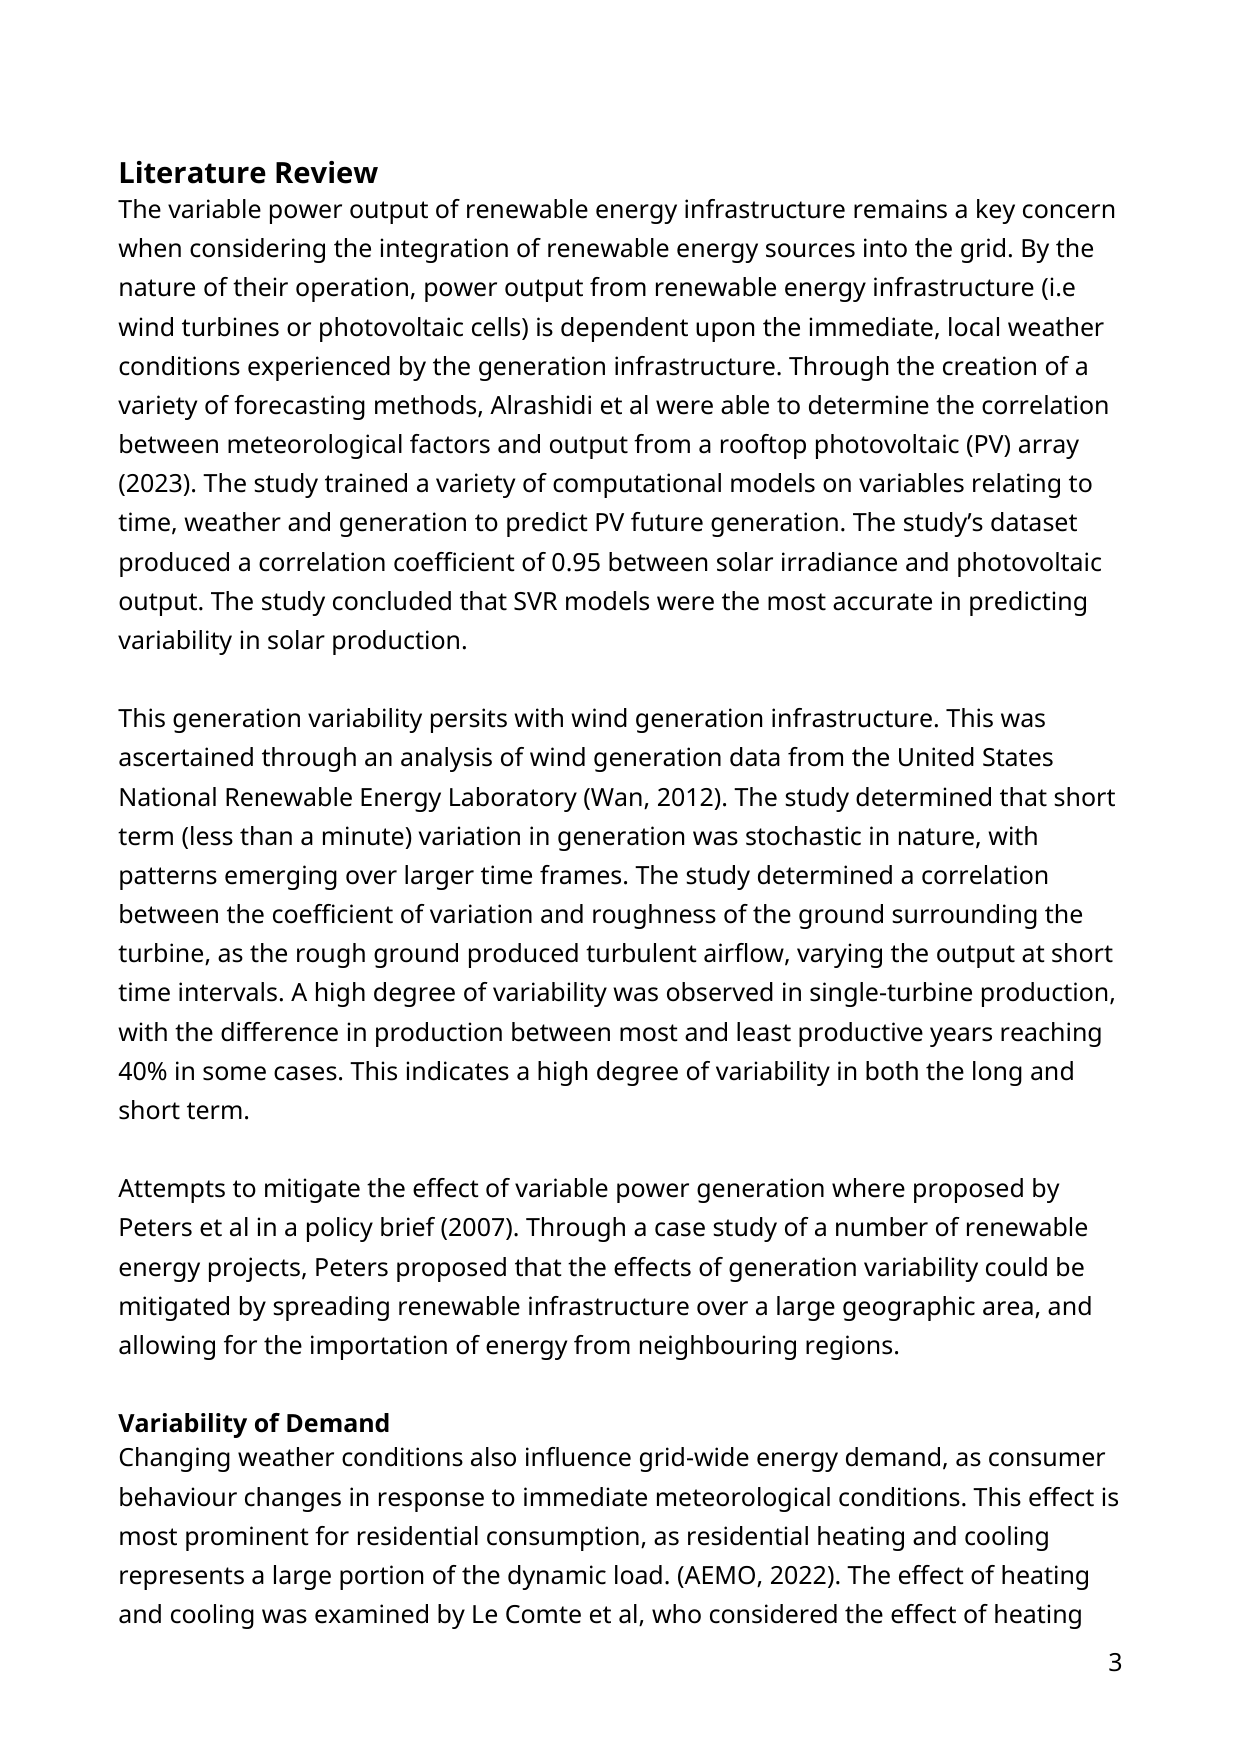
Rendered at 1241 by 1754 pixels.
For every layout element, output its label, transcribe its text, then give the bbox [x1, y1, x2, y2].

subtitle Literature Review [118, 152, 1122, 192]
text The variable power output of renewable energy infrastructure remains a key concern when considering the integration of renewable energy sources into the grid. By the nature of their operation, power output from renewable energy infrastructure (i.e wind turbines or photovoltaic cells) is dependent upon the immediate, local weather conditions experienced by the generation infrastructure. Through the creation of a variety of forecasting methods, Alrashidi et al were able to determine the correlation between meteorological factors and output from a rooftop photovoltaic (PV) array (2023). The study trained a variety of computational models on variables relating to time, weather and generation to predict PV future generation. The study’s dataset produced a correlation coefficient of 0.95 between solar irradiance and photovoltaic output. The study concluded that SVR models were the most accurate in predicting variability in solar production. [118, 192, 1122, 657]
text Changing weather conditions also influence grid-wide energy demand, as consumer behaviour changes in response to immediate meteorological conditions. This effect is most prominent for residential consumption, as residential heating and cooling represents a large portion of the dynamic load. (AEMO, 2022). The effect of heating and cooling was examined by Le Comte et al, who considered the effect of heating [118, 1440, 1122, 1631]
text Attempts to mitigate the effect of variable power generation where proposed by Peters et al in a policy brief (2007). Through a case study of a number of renewable energy projects, Peters proposed that the effects of generation variability could be mitigated by spreading renewable infrastructure over a large geographic area, and allowing for the importation of energy from neighbouring regions. [118, 1171, 1122, 1362]
subtitle Variability of Demand [118, 1406, 1122, 1440]
text This generation variability persits with wind generation infrastructure. This was ascertained through an analysis of wind generation data from the United States National Renewable Energy Laboratory (Wan, 2012). The study determined that short term (less than a minute) variation in generation was stochastic in nature, with patterns emerging over larger time frames. The study determined a correlation between the coefficient of variation and roughness of the ground surrounding the turbine, as the rough ground produced turbulent airflow, varying the output at short time intervals. A high degree of variability was observed in single-turbine production, with the difference in production between most and least productive years reaching 40% in some cases. This indicates a high degree of variability in both the long and short term. [118, 701, 1122, 1127]
